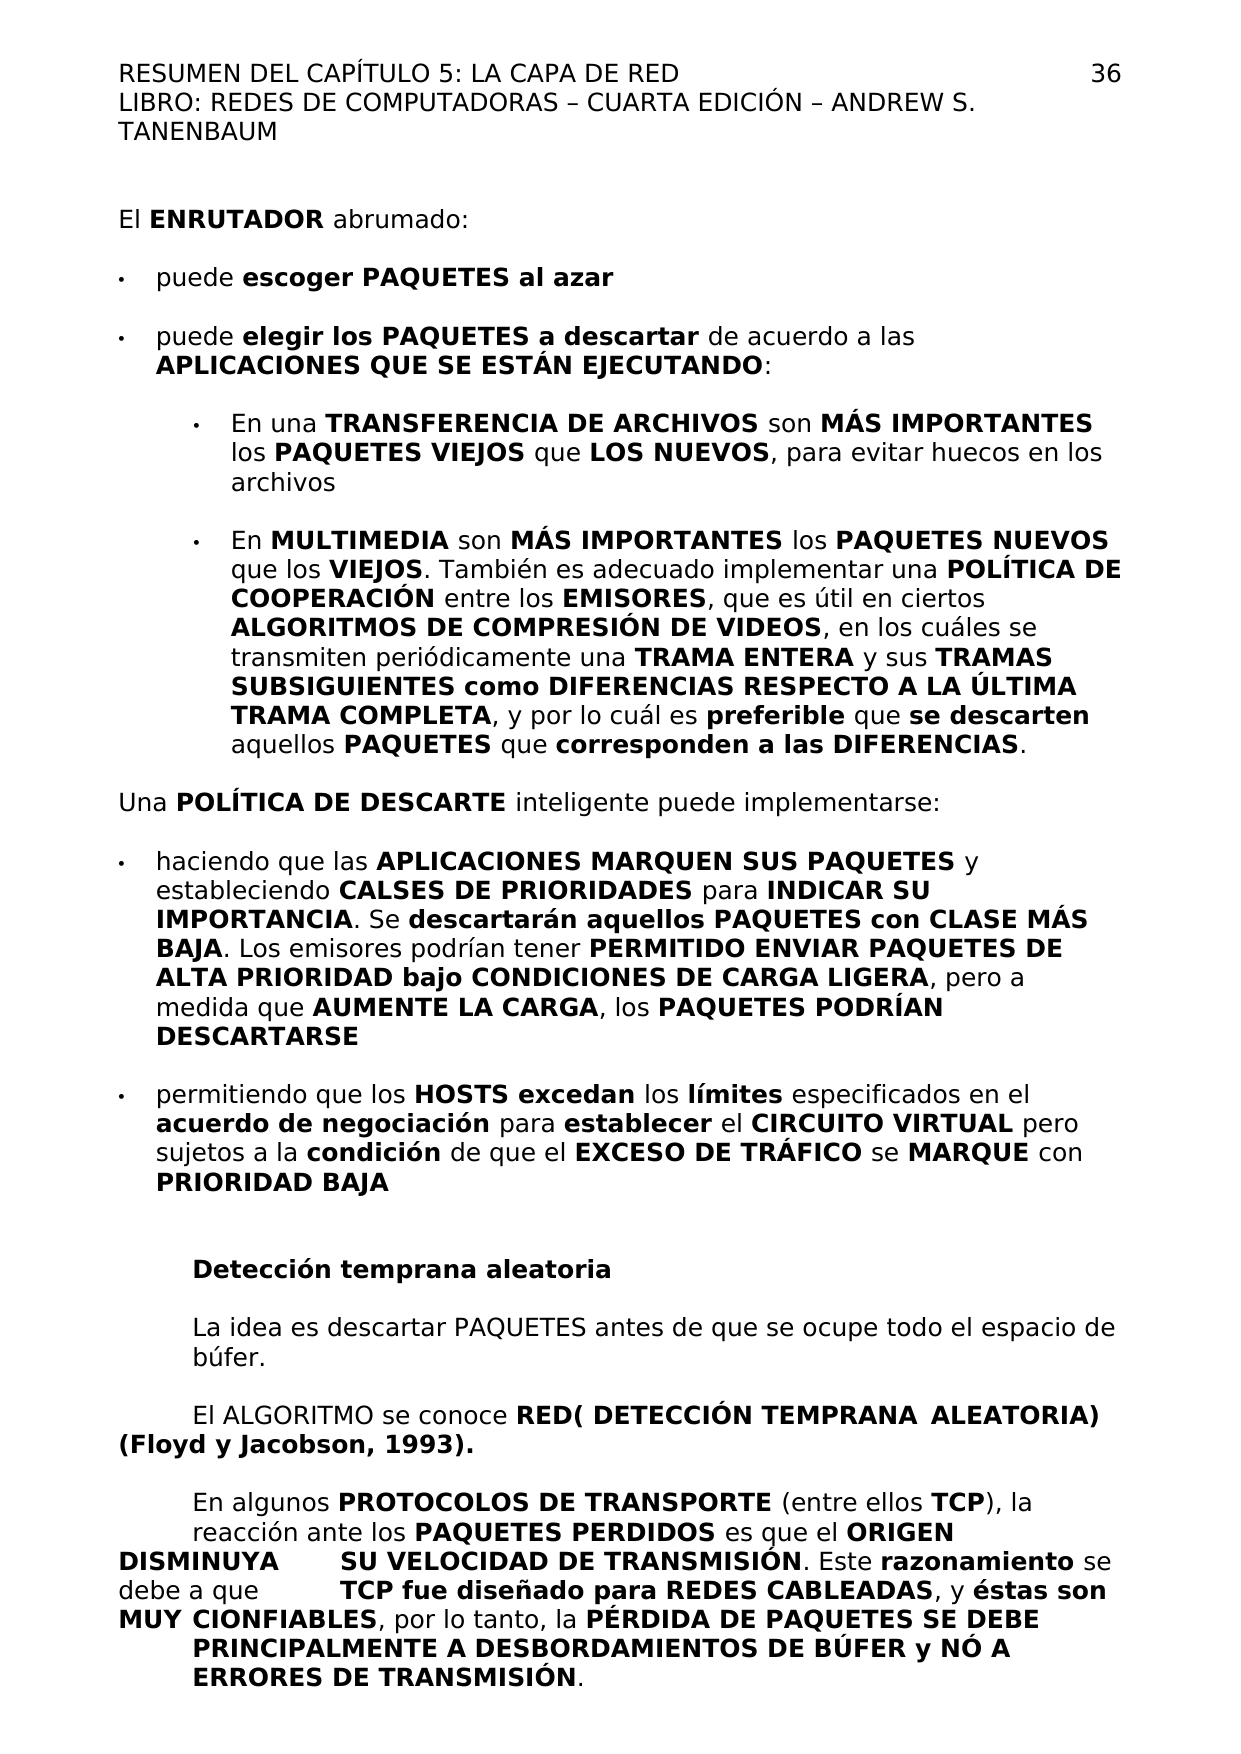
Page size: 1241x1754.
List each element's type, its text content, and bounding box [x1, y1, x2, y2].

list permitiendo que los HOSTS excedan los límites especificados en el acuerdo de negociación para establecer el CIRCUITO VIRTUAL pero sujetos a la condición de que el EXCESO DE TRÁFICO se MARQUE con PRIORIDAD BAJA [118, 1080, 1122, 1197]
text Una POLÍTICA DE DESCARTE inteligente puede implementarse: [118, 788, 1122, 818]
list En una TRANSFERENCIA DE ARCHIVOS son MÁS IMPORTANTES los PAQUETES VIEJOS que LOS NUEVOS, para evitar huecos en los archivos [193, 409, 1122, 497]
list puede escoger PAQUETES al azar [118, 263, 1122, 293]
text Detección temprana aleatoria [118, 1255, 1122, 1284]
text El ENRUTADOR abrumado: [118, 205, 1122, 234]
text El ALGORITMO se conoce RED( DETECCIÓN TEMPRANA ALEATORIA)(Floyd y Jacobson, 1993). [118, 1401, 1122, 1459]
text La idea es descartar PAQUETES antes de que se ocupe todo el espacio de búfer. [118, 1313, 1122, 1372]
list haciendo que las APLICACIONES MARQUEN SUS PAQUETES y estableciendo CALSES DE PRIORIDADES para INDICAR SU IMPORTANCIA. Se descartarán aquellos PAQUETES con CLASE MÁS BAJA. Los emisores podrían tener PERMITIDO ENVIAR PAQUETES DE ALTA PRIORIDAD bajo CONDICIONES DE CARGA LIGERA, pero a medida que AUMENTE LA CARGA, los PAQUETES PODRÍAN DESCARTARSE [118, 847, 1122, 1051]
list puede elegir los PAQUETES a descartar de acuerdo a las APLICACIONES QUE SE ESTÁN EJECUTANDO: [118, 322, 1122, 380]
list En MULTIMEDIA son MÁS IMPORTANTES los PAQUETES NUEVOS que los VIEJOS. También es adecuado implementar una POLÍTICA DE COOPERACIÓN entre los EMISORES, que es útil en ciertos ALGORITMOS DE COMPRESIÓN DE VIDEOS, en los cuáles se transmiten periódicamente una TRAMA ENTERA y sus TRAMAS SUBSIGUIENTES como DIFERENCIAS RESPECTO A LA ÚLTIMA TRAMA COMPLETA, y por lo cuál es preferible que se descarten aquellos PAQUETES que corresponden a las DIFERENCIAS. [193, 526, 1122, 759]
text En algunos PROTOCOLOS DE TRANSPORTE (entre ellos TCP), la reacción ante los PAQUETES PERDIDOS es que el ORIGEN DISMINUYA SU VELOCIDAD DE TRANSMISIÓN. Este razonamiento se debe a que TCP fue diseñado para REDES CABLEADAS, y éstas son MUY CIONFIABLES, por lo tanto, la PÉRDIDA DE PAQUETES SE DEBE PRINCIPALMENTE A DESBORDAMIENTOS DE BÚFER y NÓ A ERRORES DE TRANSMISIÓN. [118, 1488, 1122, 1693]
